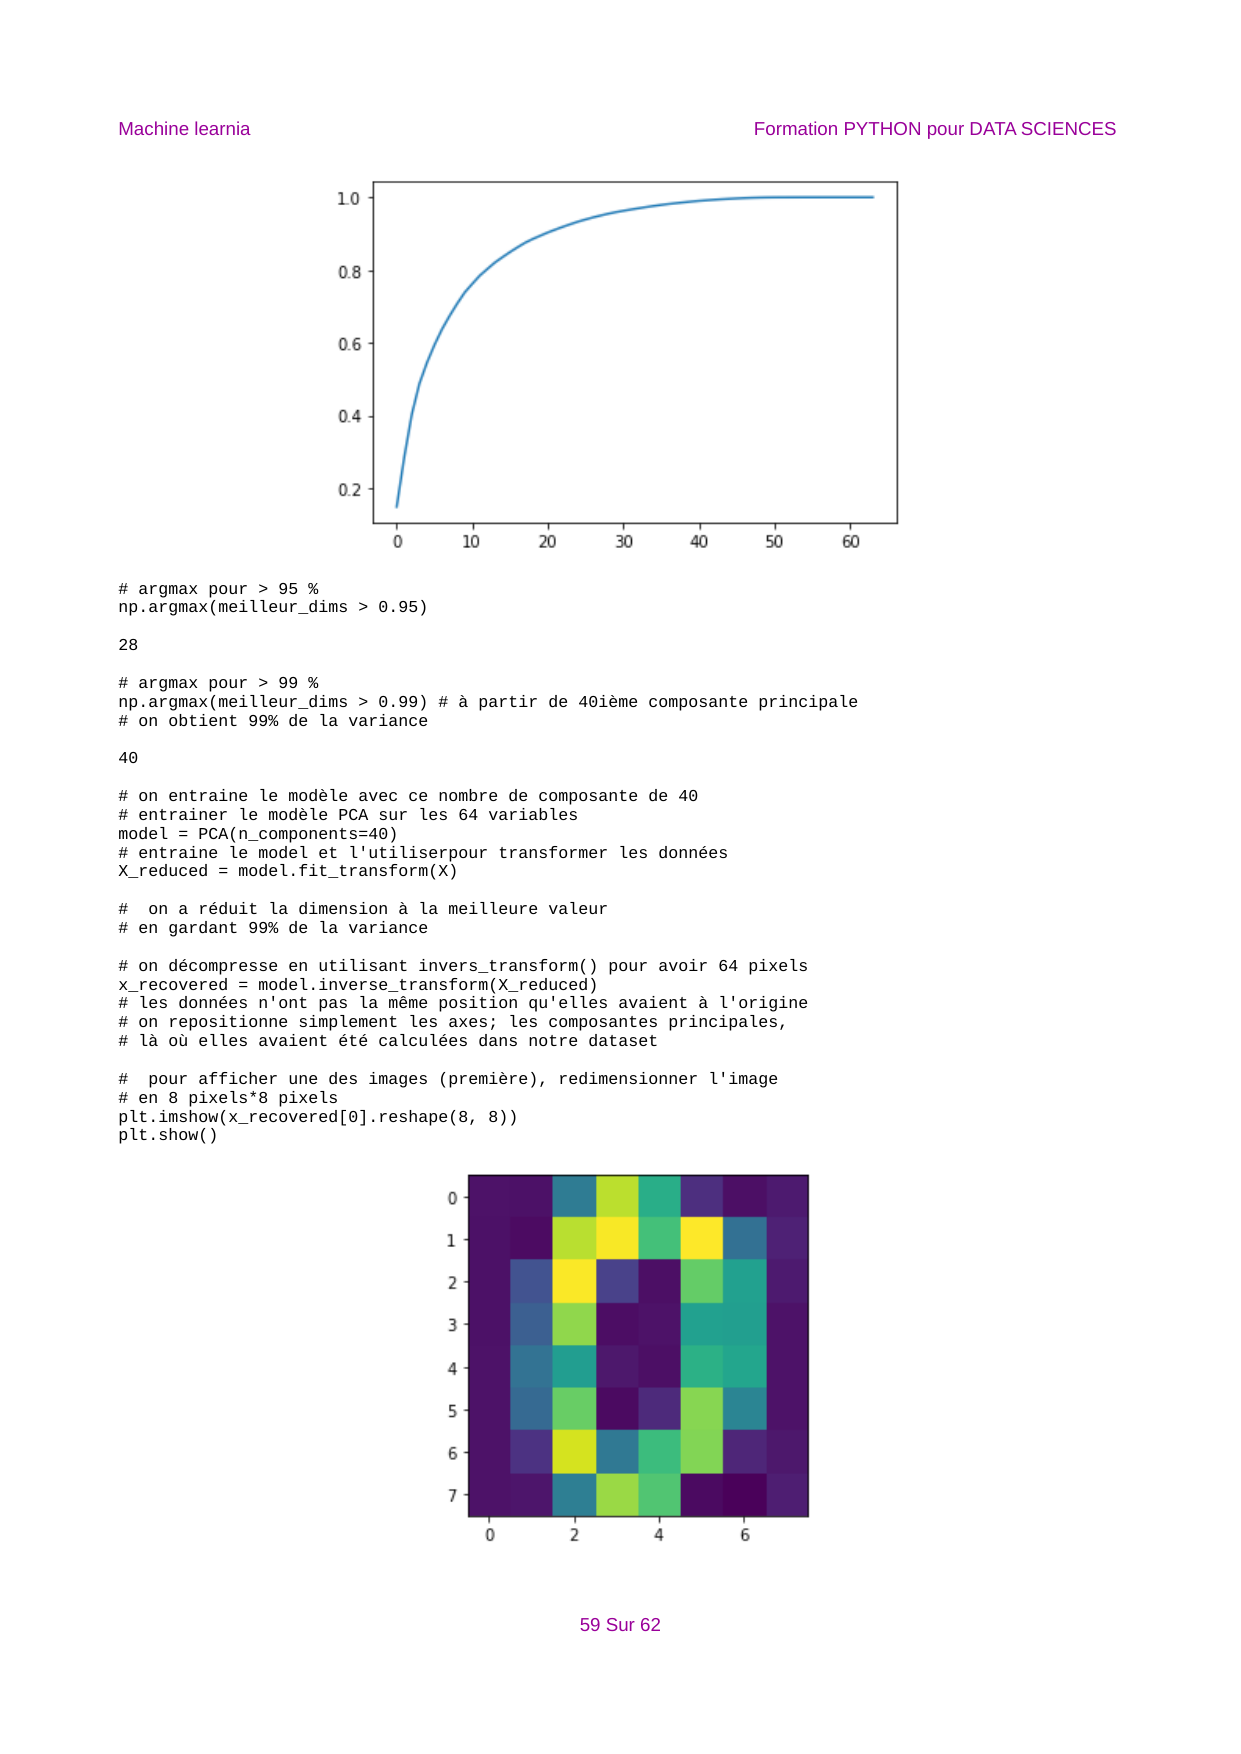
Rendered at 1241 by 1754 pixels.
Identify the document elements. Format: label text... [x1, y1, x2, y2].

text # les données n'ont pas la même position qu'elles avaient à l'origine [118, 995, 1122, 1014]
picture [315, 169, 925, 562]
text X_reduced = model.fit_transform(X) [118, 863, 1122, 882]
picture [412, 1164, 828, 1549]
text x_recovered = model.inverse_transform(X_reduced) [118, 976, 1122, 995]
text # on décompresse en utilisant invers_transform() pour avoir 64 pixels [118, 957, 1122, 976]
text 28 [118, 637, 1122, 656]
text model = PCA(n_components=40) [118, 825, 1122, 844]
text # en 8 pixels*8 pixels [118, 1089, 1122, 1108]
text # argmax pour > 95 % [118, 580, 1122, 599]
text # en gardant 99% de la variance [118, 919, 1122, 938]
text np.argmax(meilleur_dims > 0.95) [118, 599, 1122, 618]
text # on a réduit la dimension à la meilleure valeur [118, 901, 1122, 919]
text # entraine le model et l'utiliserpour transformer les données [118, 844, 1122, 863]
text # argmax pour > 99 % [118, 674, 1122, 693]
text # on obtient 99% de la variance [118, 712, 1122, 731]
text # on entraine le modèle avec ce nombre de composante de 40 [118, 788, 1122, 806]
text plt.imshow(x_recovered[0].reshape(8, 8)) [118, 1108, 1122, 1127]
text np.argmax(meilleur_dims > 0.99) # à partir de 40ième composante principale [118, 693, 1122, 712]
text # entrainer le modèle PCA sur les 64 variables [118, 806, 1122, 825]
text 40 [118, 750, 1122, 769]
text # pour afficher une des images (première), redimensionner l'image [118, 1070, 1122, 1089]
text # là où elles avaient été calculées dans notre dataset [118, 1033, 1122, 1052]
text plt.show() [118, 1127, 1122, 1146]
text # on repositionne simplement les axes; les composantes principales, [118, 1014, 1122, 1033]
